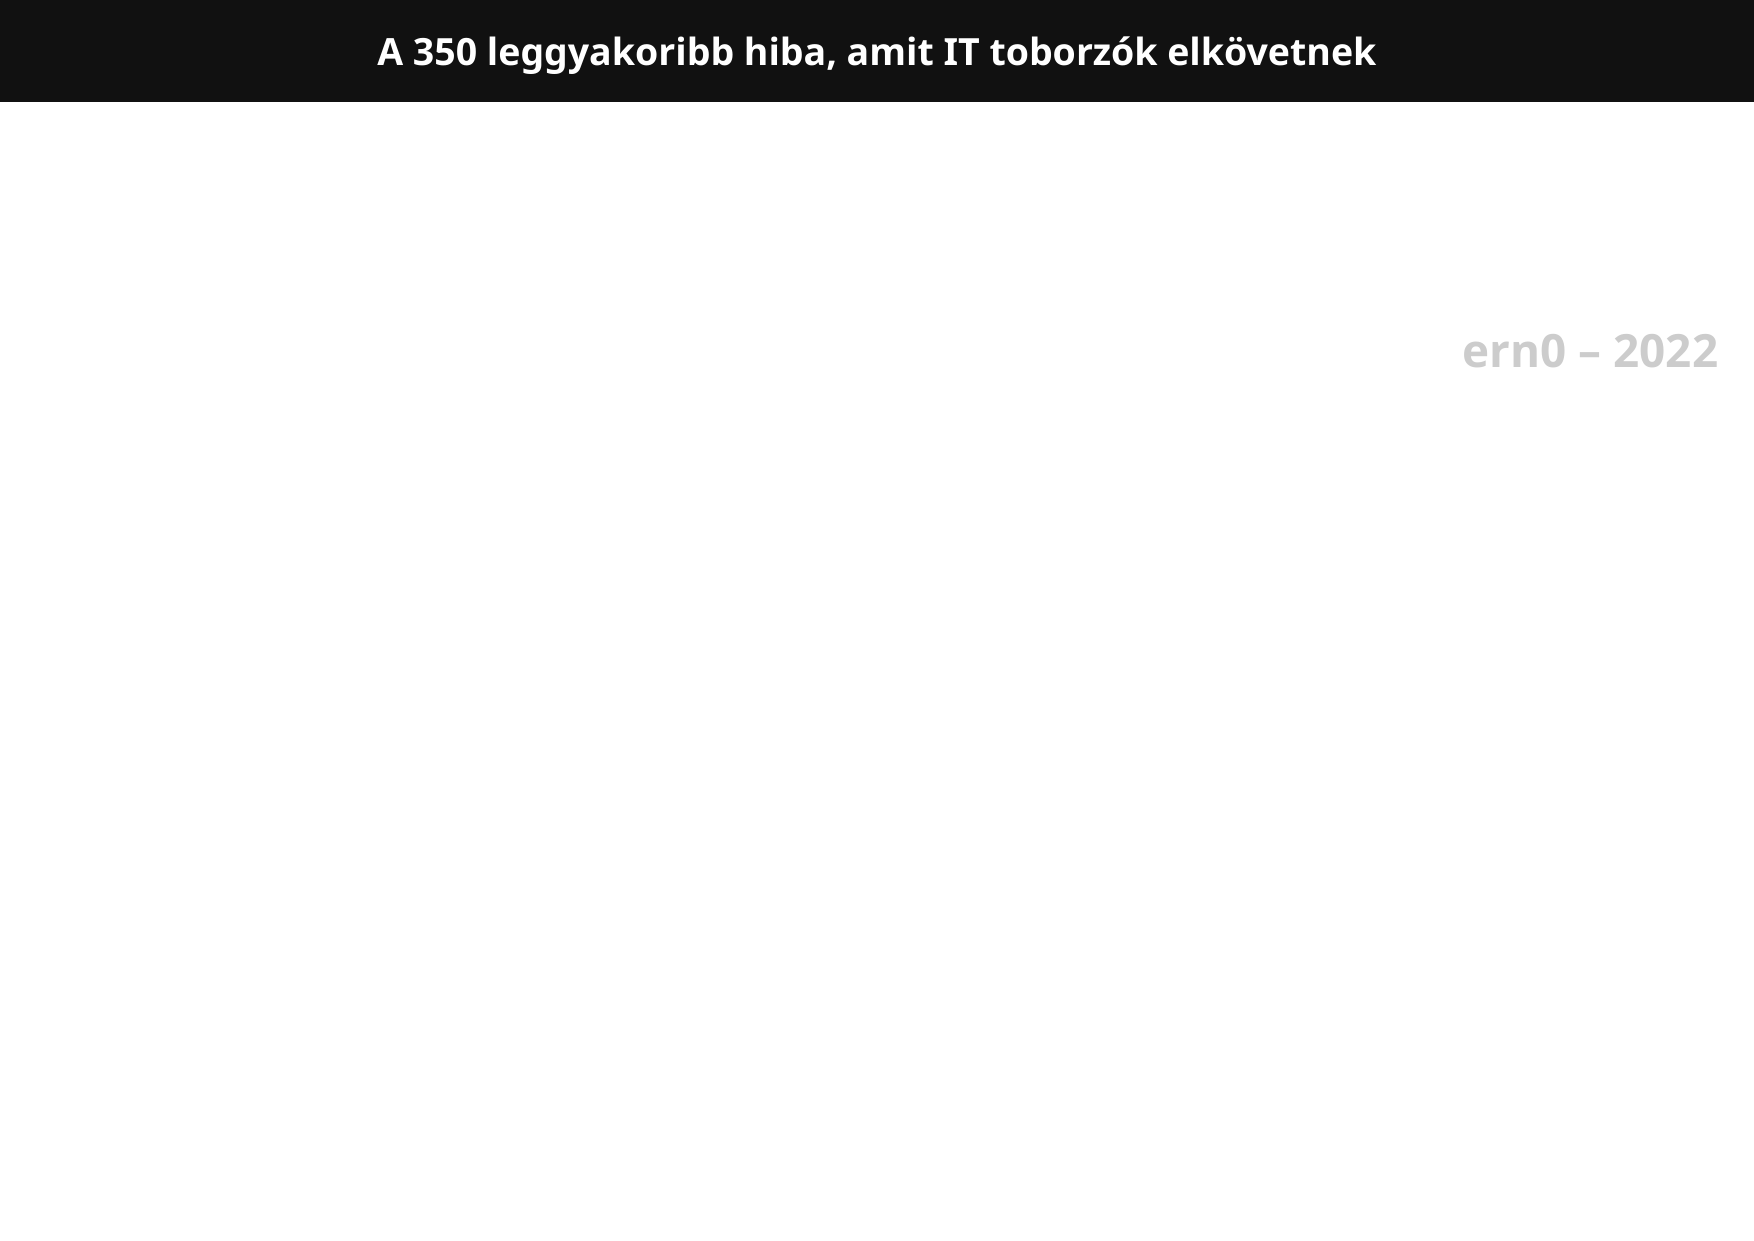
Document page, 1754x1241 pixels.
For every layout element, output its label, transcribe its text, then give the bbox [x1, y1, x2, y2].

text ern0 – 2022 [0, 319, 1754, 381]
